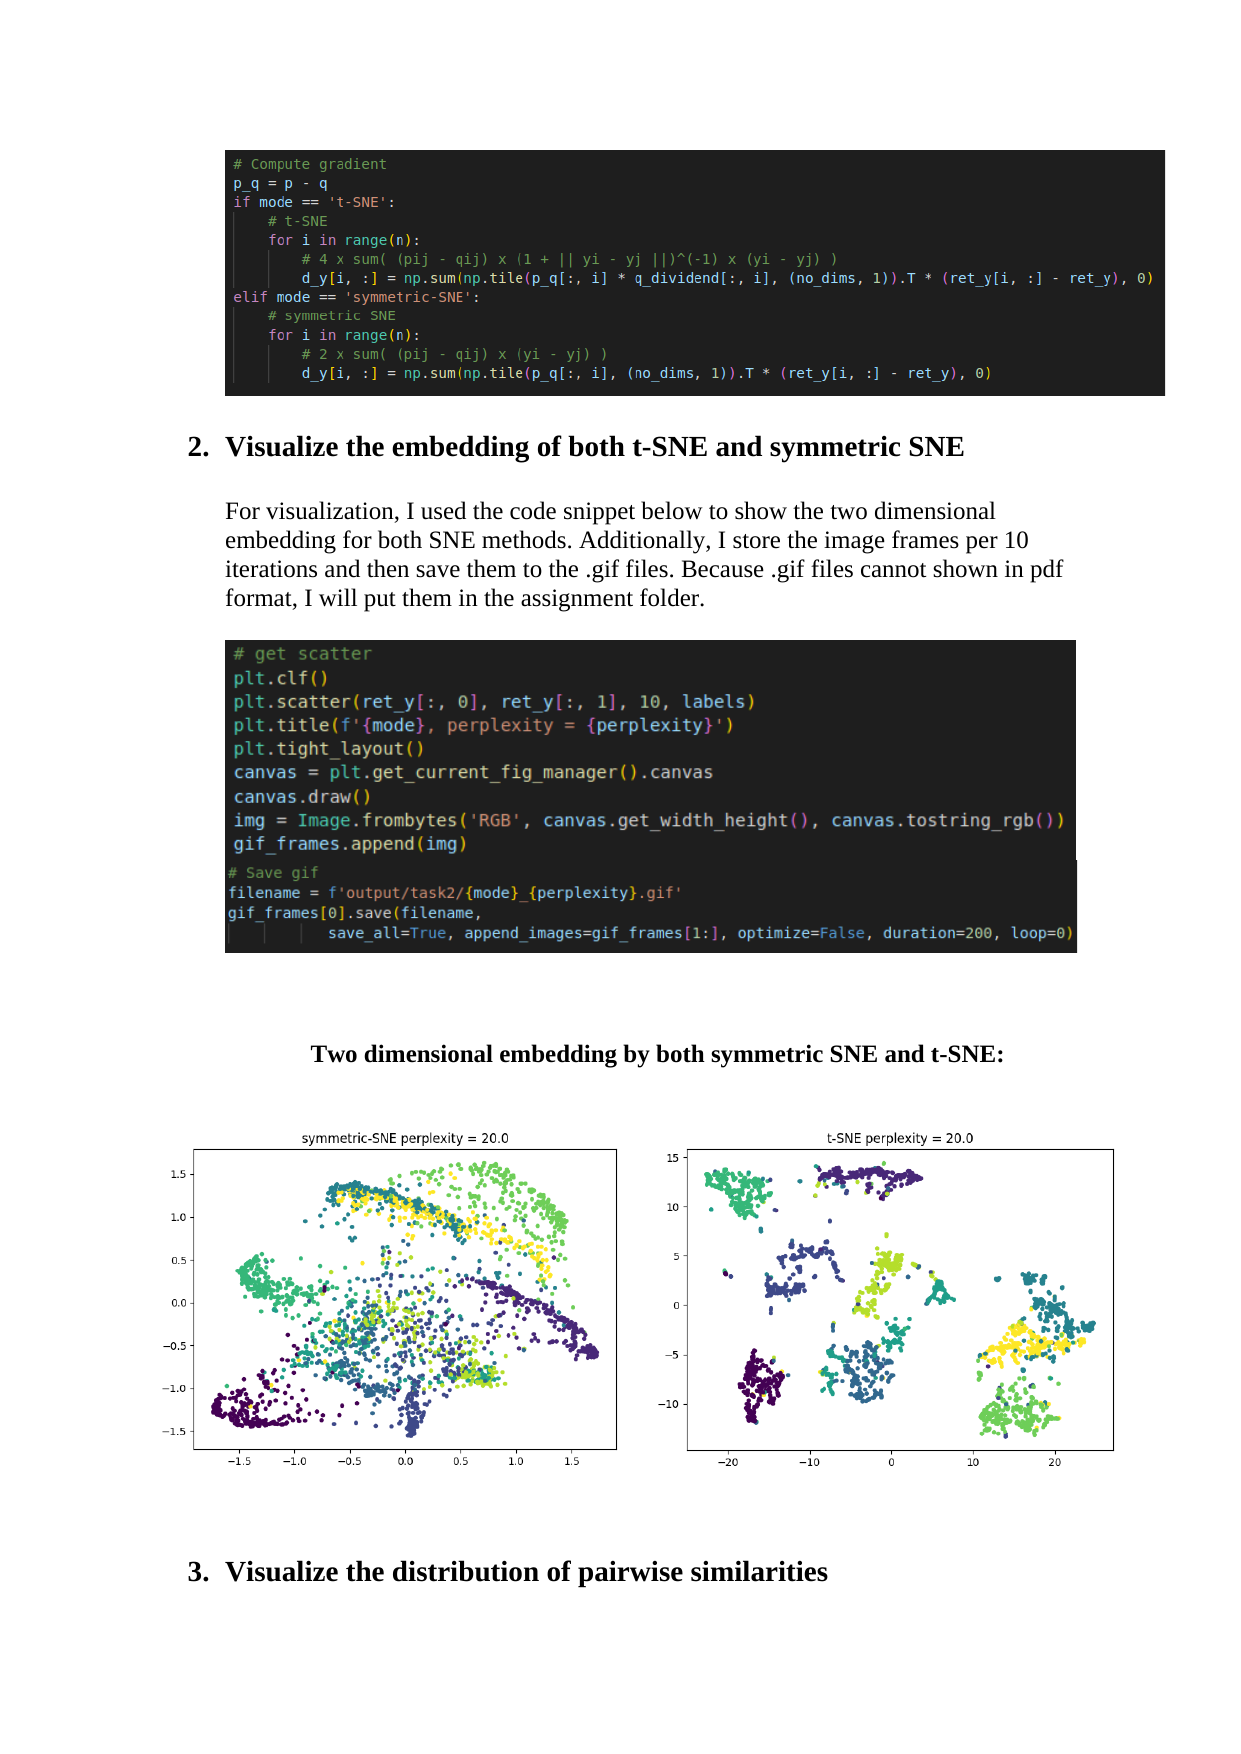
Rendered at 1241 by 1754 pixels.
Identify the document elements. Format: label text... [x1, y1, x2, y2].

text Two dimensional embedding by both symmetric SNE and t-SNE: [150, 1039, 1090, 1068]
list Visualize the embedding of both t-SNE and symmetric SNE [187, 429, 1090, 463]
list Visualize the distribution of pairwise similarities [187, 1554, 1090, 1588]
picture [150, 1121, 627, 1478]
picture [225, 150, 1166, 396]
picture [225, 640, 1078, 953]
text For visualization, I used the code snippet below to show the two dimensional embedding for both SNE methods. Additionally, I store the image frames per 10 iterations and then save them to the .gif files. Because .gif files cannot shown in pdf format, I will put them in the assignment folder. [225, 496, 1090, 611]
picture [646, 1121, 1124, 1479]
